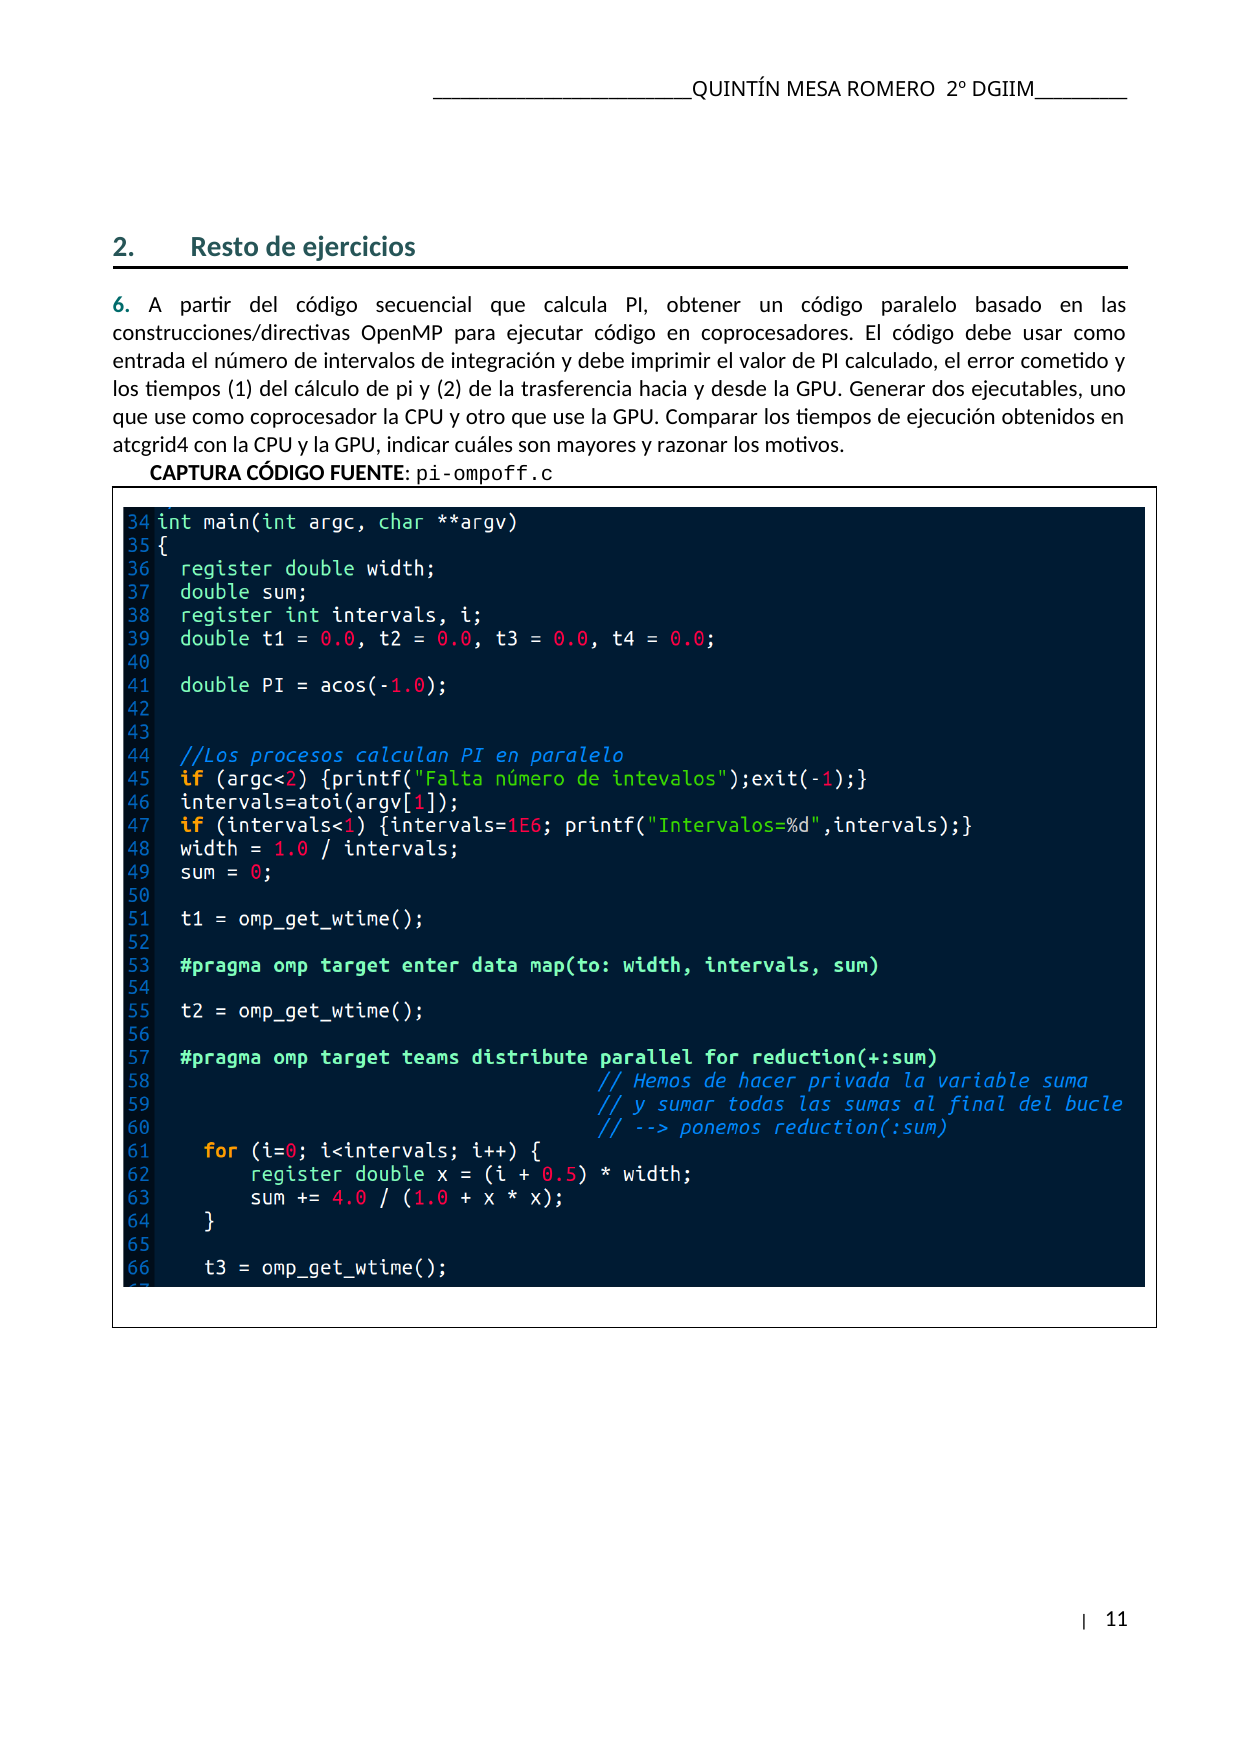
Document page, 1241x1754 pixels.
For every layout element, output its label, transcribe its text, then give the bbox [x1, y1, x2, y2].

table_header [113, 488, 123, 1327]
table_header [1145, 488, 1156, 1327]
subtitle Resto de ejercicios [112, 228, 1128, 269]
picture [123, 507, 1145, 1287]
list 6. A partir del código secuencial que calcula PI, obtener un código paralelo basado en las construcciones/directivas OpenMP para ejecutar código en coprocesadores. El código debe usar como entrada el número de intervalos de integración y debe imprimir el valor de PI calculado, el error cometido y los tiempos (1) del cálculo de pi y (2) de la trasferencia hacia y desde la GPU. Generar dos ejecutables, uno que use como coprocesador la CPU y otro que use la GPU. Comparar los tiempos de ejecución obtenidos en atcgrid4 con la CPU y la GPU, indicar cuáles son mayores y razonar los motivos. [112, 290, 1128, 458]
text CAPTURA CÓDIGO FUENTE: pi-ompoff.c [150, 458, 1128, 486]
